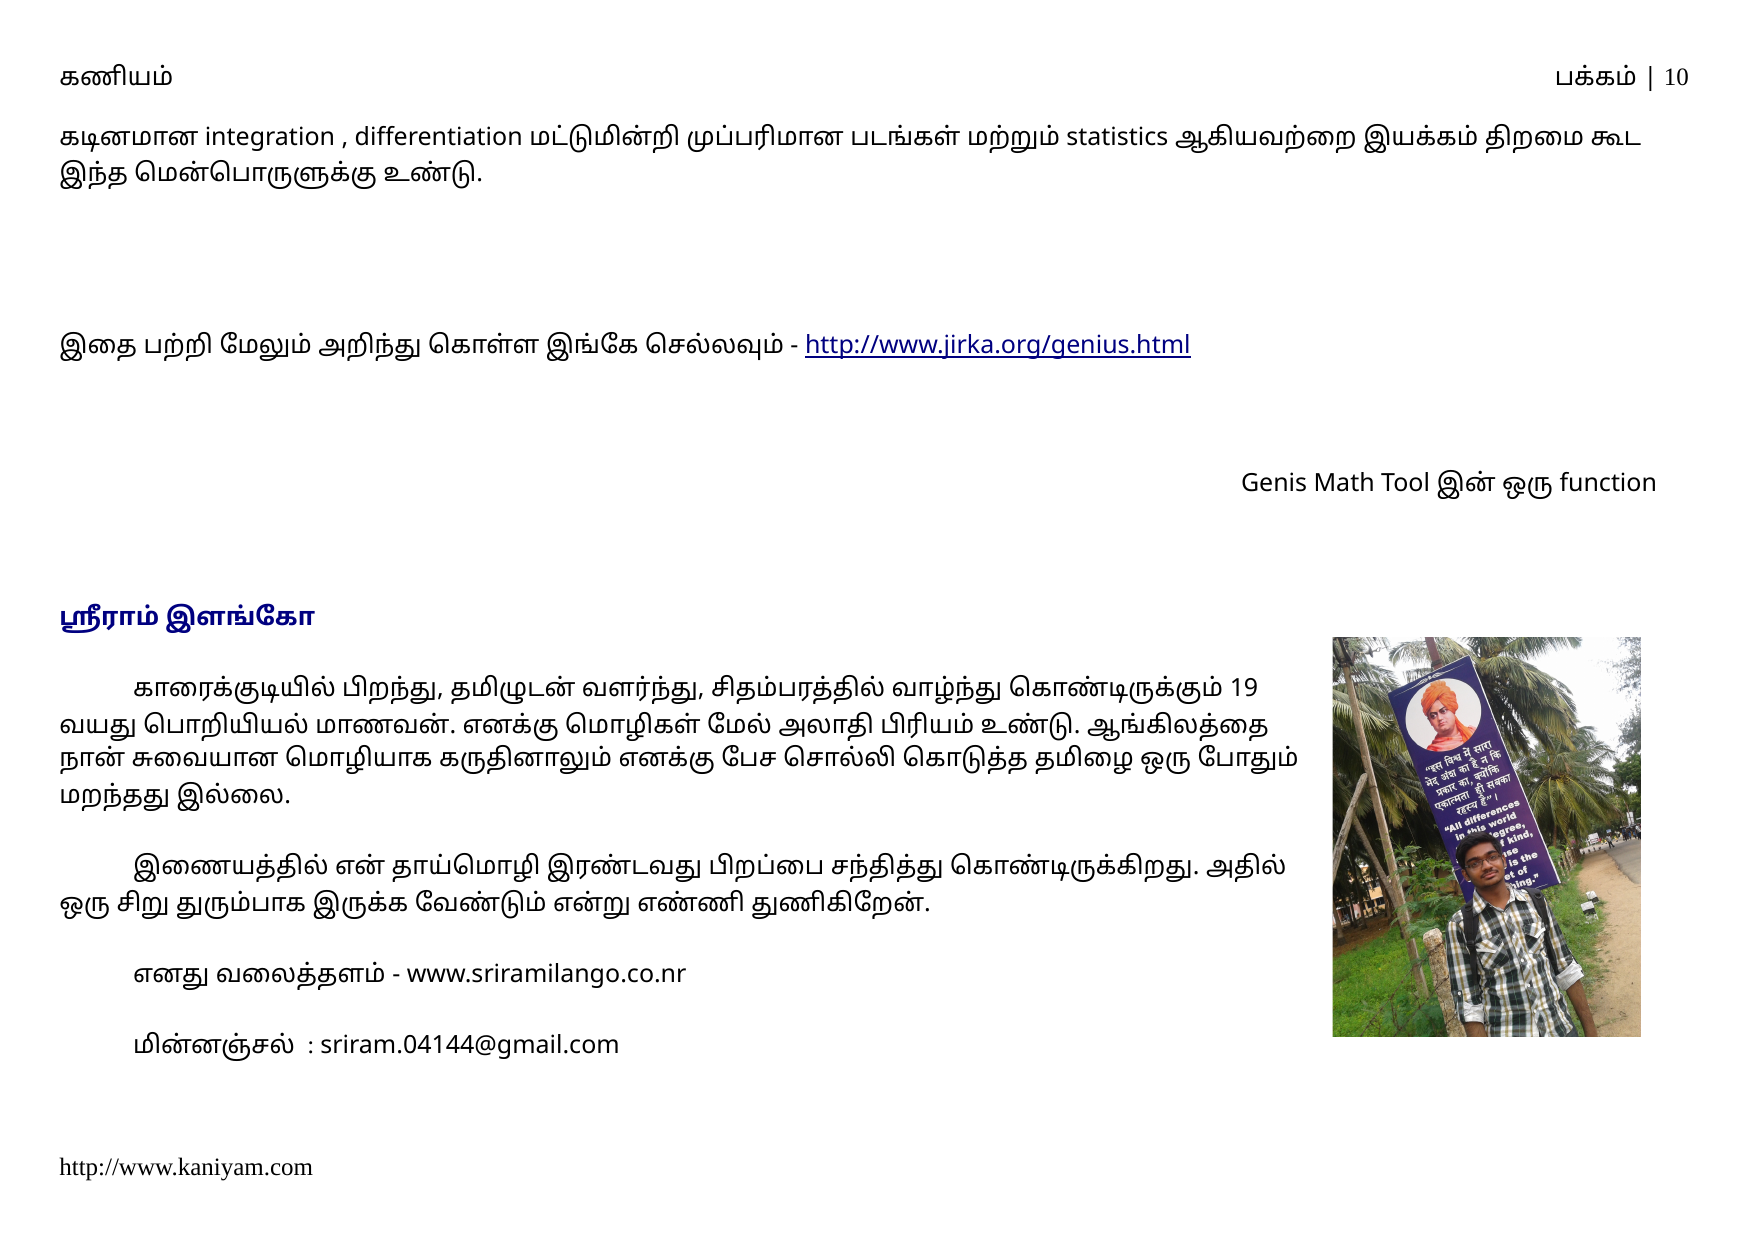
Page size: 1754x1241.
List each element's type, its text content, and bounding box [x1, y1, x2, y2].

text காரைக்குடியில் பிறந்து, தமிழுடன் வளர்ந்து, சிதம்பரத்தில் வாழ்ந்து கொண்டிருக்கும் 19 வயது பொறியியல் மாணவன். எனக்கு மொழிகள் மேல் அலாதி பிரியம் உண்டு. ஆங்கிலத்தை நான் சுவையான மொழியாக கருதினாலும் எனக்கு பேச சொல்லி கொடுத்த தமிழை ஒரு போதும் மறந்தது இல்லை. இணையத்தில் என் தாய்மொழி இரண்டவது பிறப்பை சந்தித்து கொண்டிருக்கிறது. அதில் ஒரு சிறு துரும்பாக இருக்க வேண்டும் என்று எண்ணி துணிகிறேன். எனது வலைத்தளம் - www.sriramilango.co.nr [59, 670, 1332, 993]
text மின்னஞ்சல் : sriram.04144@gmail.com [59, 1027, 1695, 1064]
text இதை பற்றி மேலும் அறிந்து கொள்ள இங்கே செல்லவும் - http://www.jirka.org/genius.html [59, 327, 1695, 363]
text கடினமான integration , differentiation மட்டுமின்றி முப்பரிமான படங்கள் மற்றும் statistics ஆகியவற்றை இயக்கம் திறமை கூட இந்த மென்பொருளுக்கு உண்டு. [59, 118, 1695, 191]
text Genis Math Tool இன் ஒரு function [59, 465, 1695, 501]
text ஸ்ரீராம் இளங்கோ [59, 569, 1695, 636]
text [1641, 670, 1695, 993]
picture [1332, 637, 1641, 1037]
